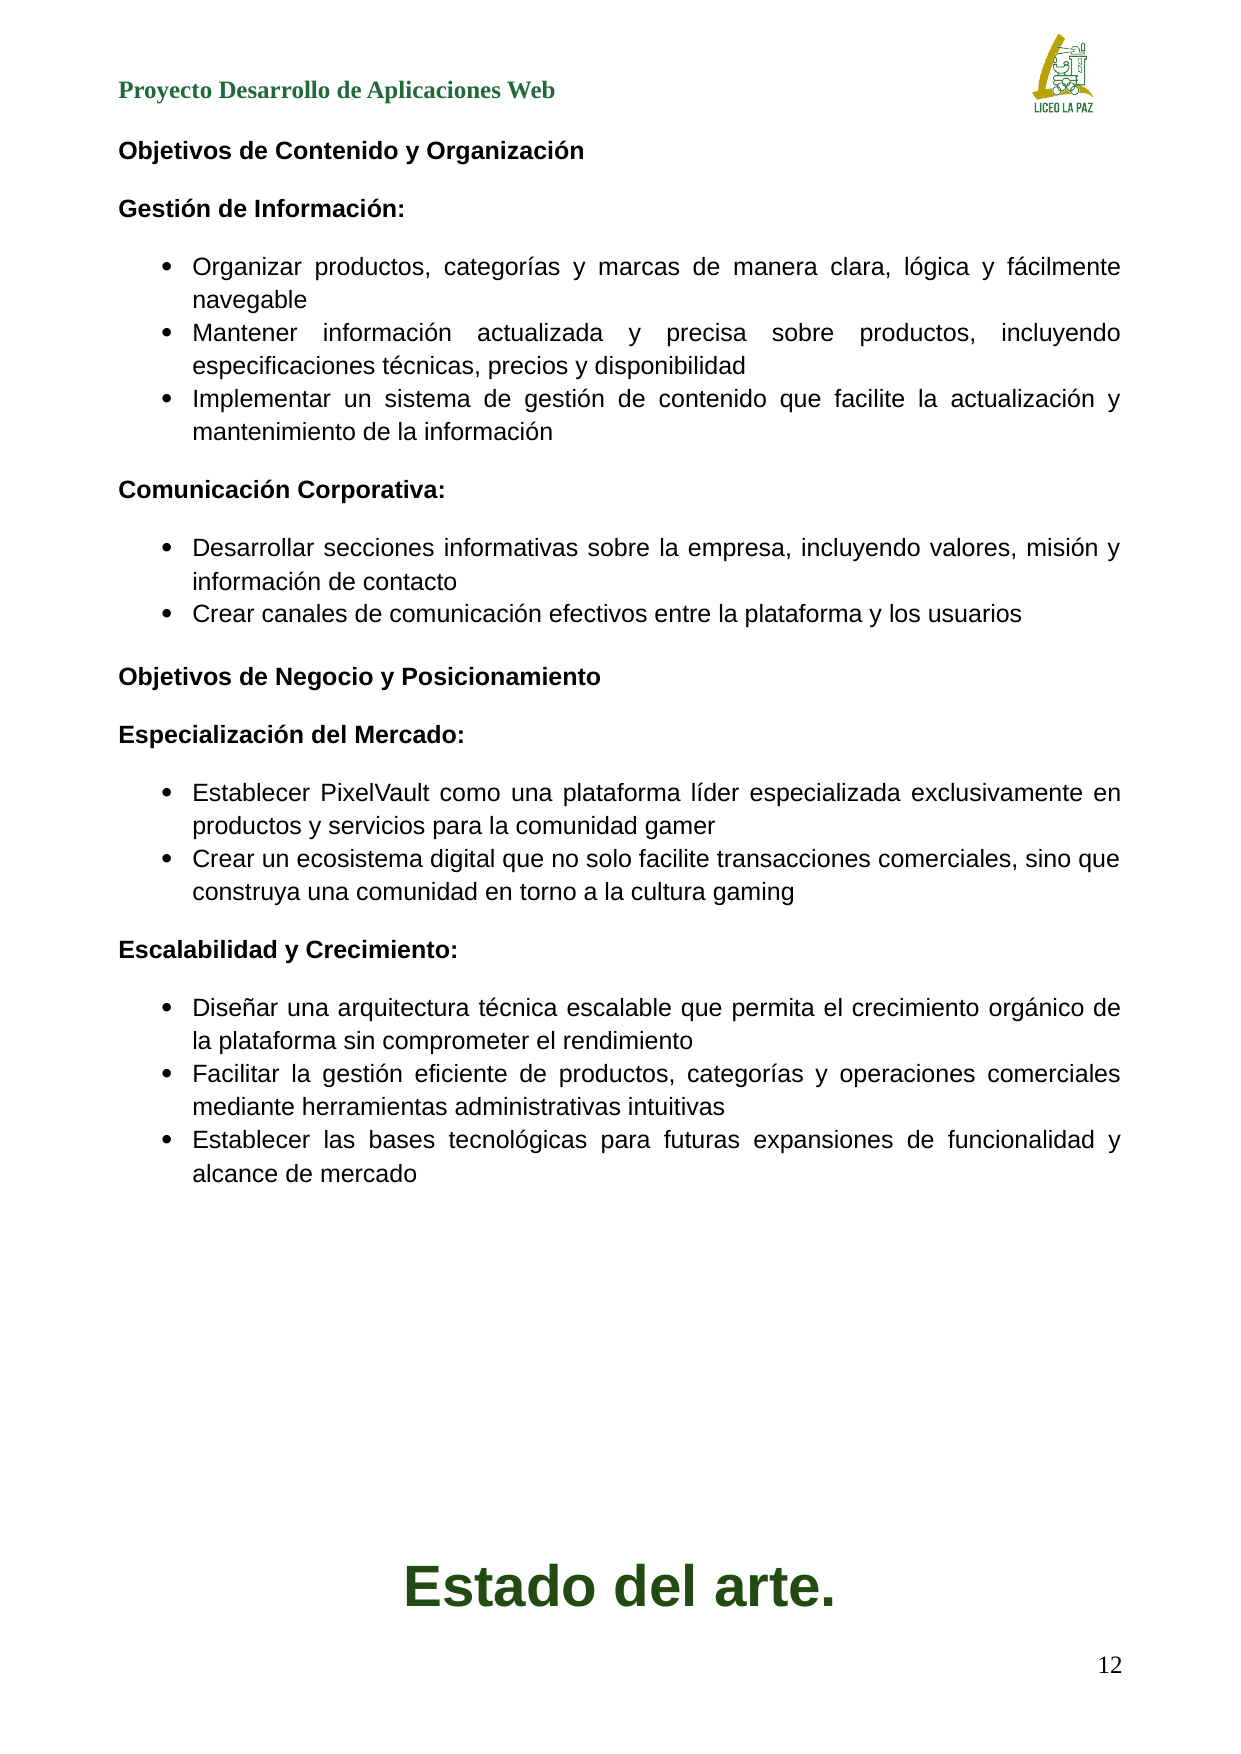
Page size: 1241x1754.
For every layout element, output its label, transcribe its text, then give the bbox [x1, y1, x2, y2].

list Implementar un sistema de gestión de contenido que facilite la actualización y mantenimiento de la información [162, 384, 1122, 446]
text Escalabilidad y Crecimiento: [118, 935, 1122, 964]
list Diseñar una arquitectura técnica escalable que permita el crecimiento orgánico de la plataforma sin comprometer el rendimiento [162, 993, 1122, 1055]
text Especialización del Mercado: [118, 720, 1122, 748]
list Desarrollar secciones informativas sobre la empresa, incluyendo valores, misión y información de contacto [162, 533, 1122, 595]
list Establecer las bases tecnológicas para futuras expansiones de funcionalidad y alcance de mercado [162, 1125, 1122, 1187]
text Comunicación Corporativa: [118, 475, 1122, 504]
list Mantener información actualizada y precisa sobre productos, incluyendo especificaciones técnicas, precios y disponibilidad [162, 318, 1122, 380]
subtitle Objetivos de Contenido y Organización [118, 136, 1122, 164]
list Crear canales de comunicación efectivos entre la plataforma y los usuarios [162, 599, 1122, 628]
subtitle Estado del arte. [118, 1552, 1122, 1619]
list Organizar productos, categorías y marcas de manera clara, lógica y fácilmente navegable [162, 252, 1122, 314]
text Gestión de Información: [118, 194, 1122, 223]
subtitle Objetivos de Negocio y Posicionamiento [118, 662, 1122, 691]
list Establecer PixelVault como una plataforma líder especializada exclusivamente en productos y servicios para la comunidad gamer [162, 778, 1122, 840]
list Facilitar la gestión eficiente de productos, categorías y operaciones comerciales mediante herramientas administrativas intuitivas [162, 1059, 1122, 1121]
picture [1025, 26, 1100, 121]
list Crear un ecosistema digital que no solo facilite transacciones comerciales, sino que construya una comunidad en torno a la cultura gaming [162, 844, 1122, 906]
